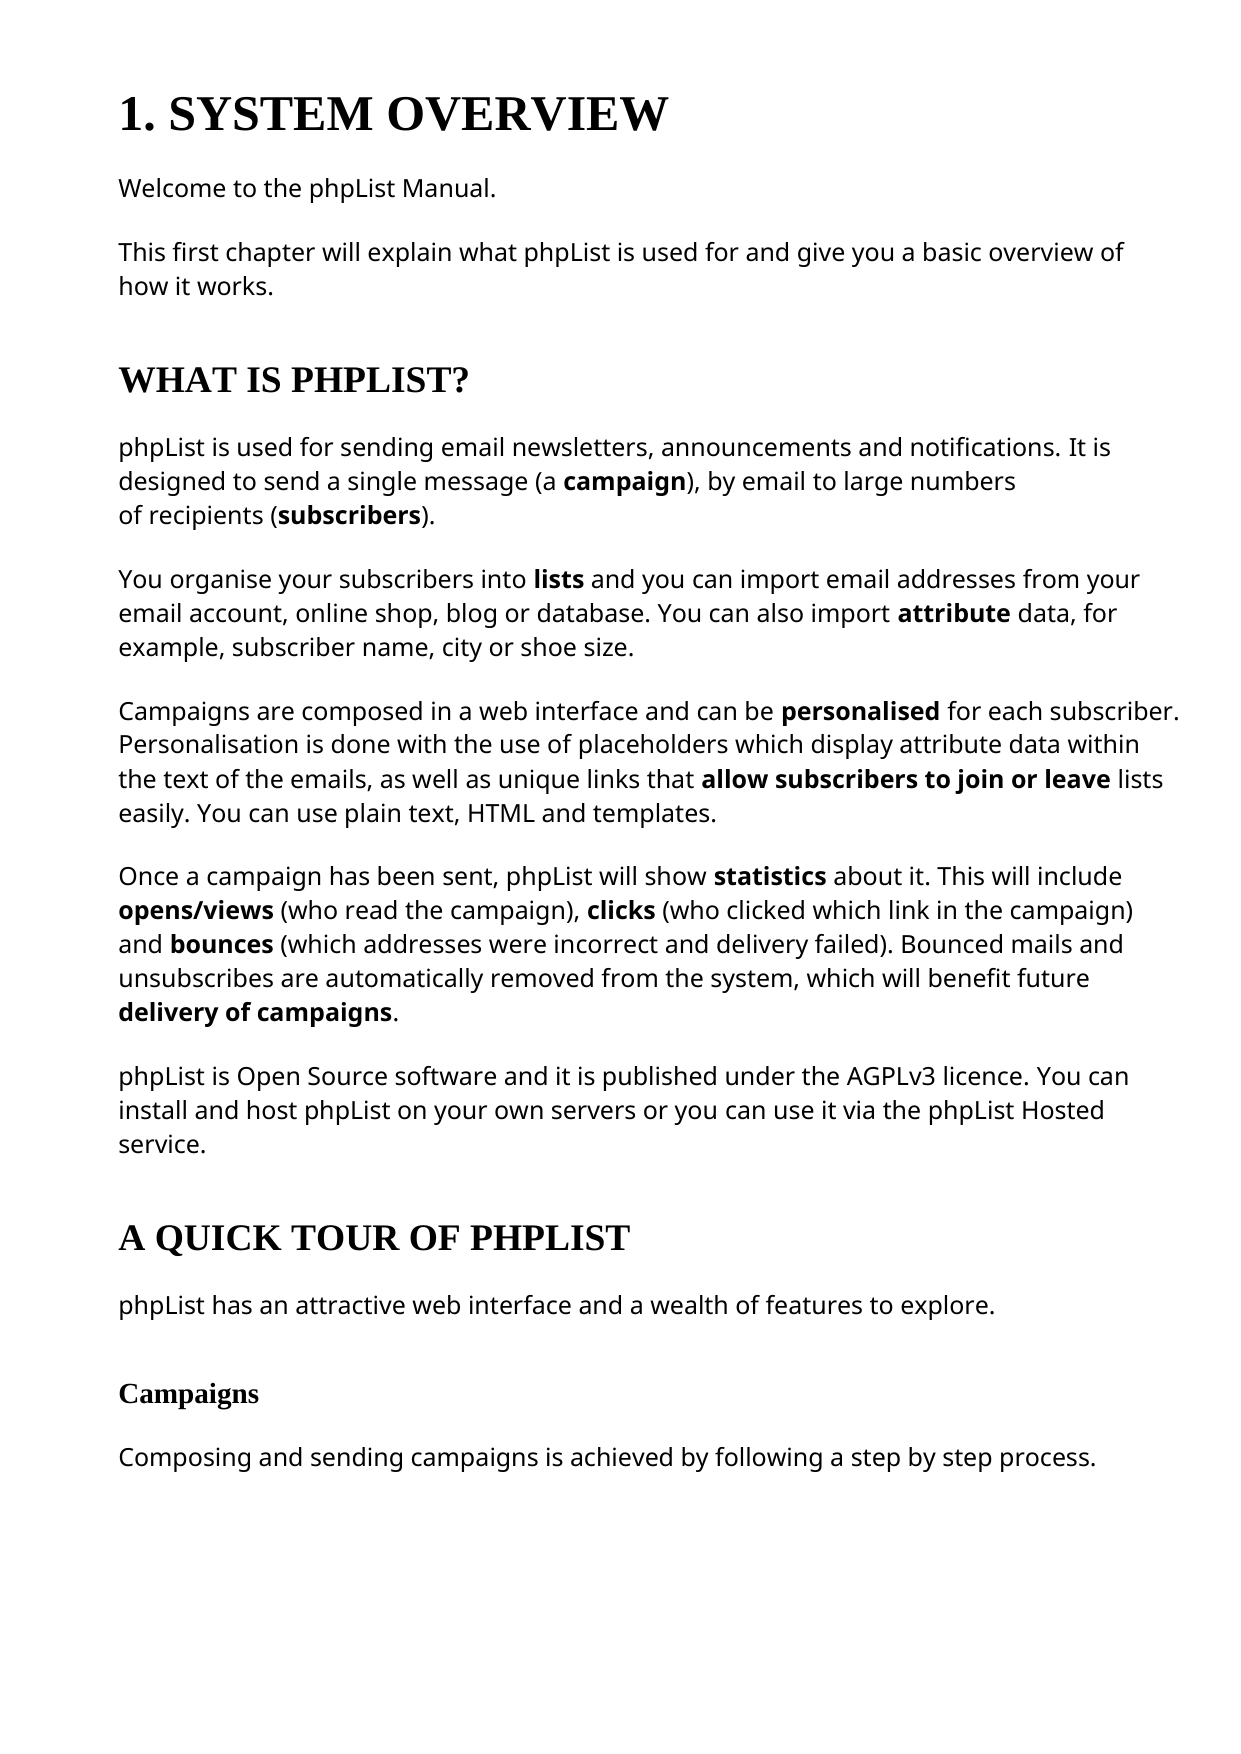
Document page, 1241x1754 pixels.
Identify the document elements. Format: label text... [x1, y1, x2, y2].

text You organise your subscribers into lists and you can import email addresses from your email account, online shop, blog or database. You can also import attribute data, for example, subscriber name, city or shoe size. [118, 561, 1181, 664]
text Composing and sending campaigns is achieved by following a step by step process. [118, 1439, 1181, 1473]
text phpList is used for sending email newsletters, announcements and notifications. It is designed to send a single message (a campaign), by email to large numbers of recipients (subscribers). [118, 430, 1181, 532]
text Campaigns are composed in a web interface and can be personalised for each subscriber. Personalisation is done with the use of placeholders which display attribute data within the text of the emails, as well as unique links that allow subscribers to join or leave lists easily. You can use plain text, HTML and templates. [118, 693, 1181, 829]
text phpList is Open Source software and it is published under the AGPLv3 licence. You can install and host phpList on your own servers or you can use it via the phpList Hosted service. [118, 1059, 1181, 1161]
text Welcome to the phpList Manual. [118, 171, 1181, 205]
text This first chapter will explain what phpList is used for and give you a basic overview of how it works. [118, 234, 1181, 303]
text Once a campaign has been sent, phpList will show statistics about it. This will include opens/views (who read the campaign), clicks (who clicked which link in the campaign) and bounces (which addresses were incorrect and delivery failed). Bounced mails and unsubscribes are automatically removed from the system, which will benefit future delivery of campaigns. [118, 859, 1181, 1029]
subtitle Campaigns [118, 1376, 1181, 1410]
text phpList has an attractive web interface and a wealth of features to explore. [118, 1288, 1181, 1322]
subtitle What is phpList? [118, 357, 1181, 400]
subtitle 1. System Overview [118, 84, 1181, 142]
subtitle A quick tour of phpList [118, 1215, 1181, 1258]
